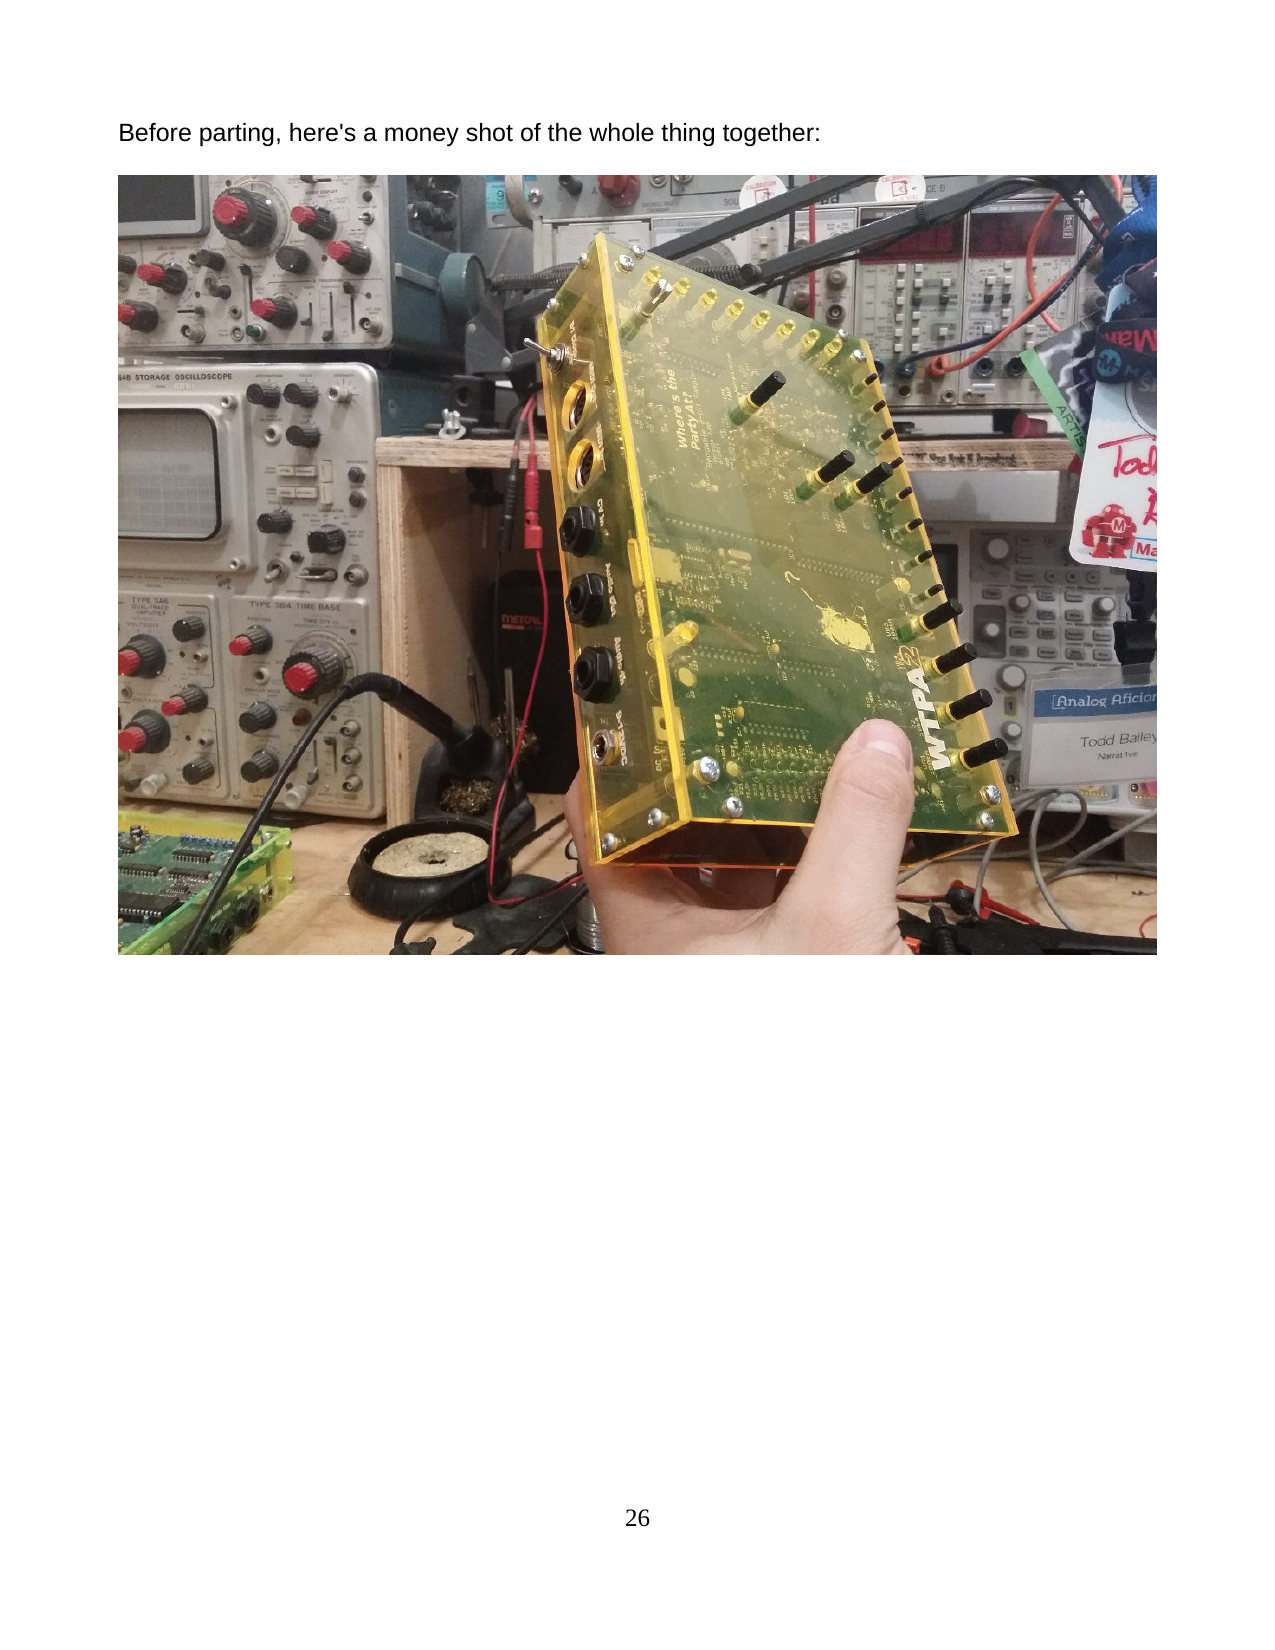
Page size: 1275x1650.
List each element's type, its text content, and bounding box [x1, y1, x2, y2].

text Before parting, here's a money shot of the whole thing together: [118, 118, 1157, 147]
picture [118, 175, 1157, 955]
